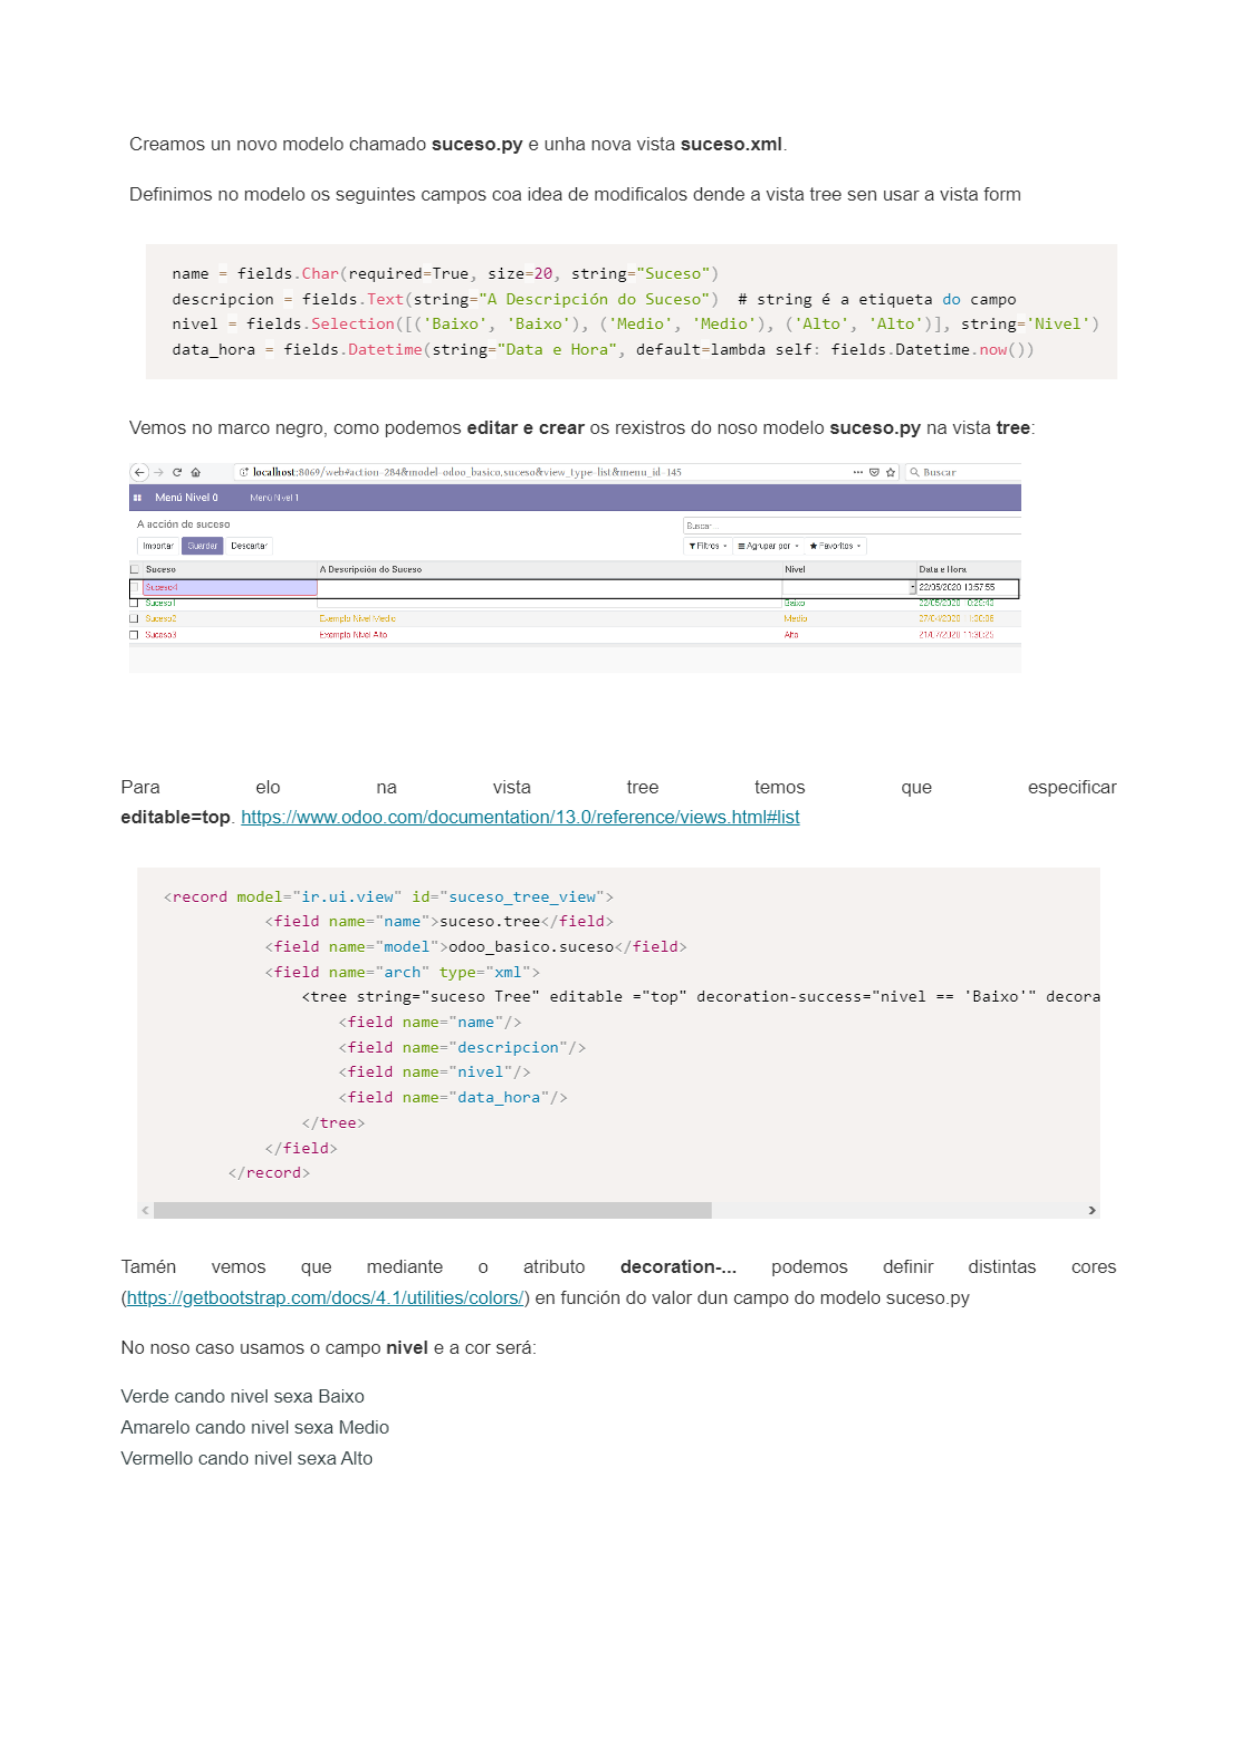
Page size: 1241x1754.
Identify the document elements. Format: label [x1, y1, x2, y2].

picture [118, 118, 1123, 682]
picture [113, 758, 1118, 1499]
